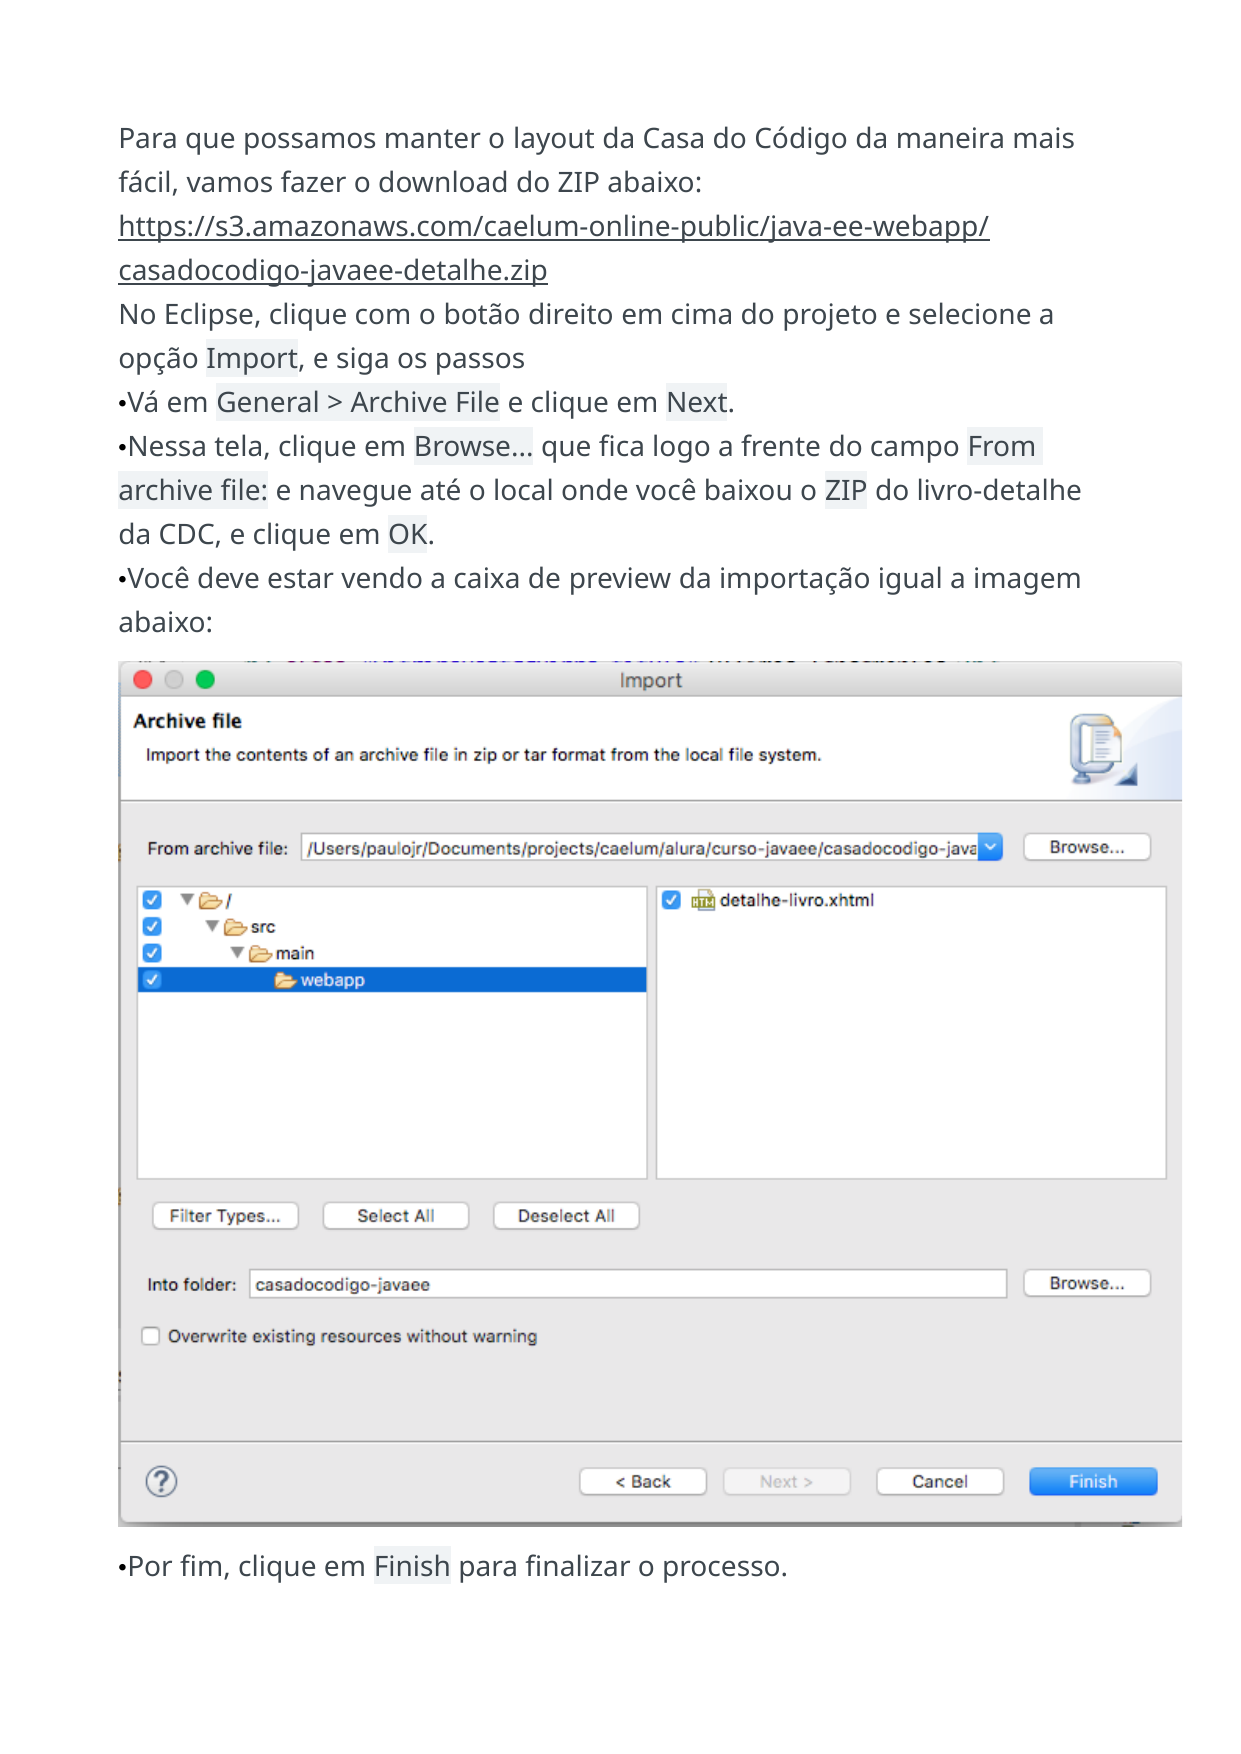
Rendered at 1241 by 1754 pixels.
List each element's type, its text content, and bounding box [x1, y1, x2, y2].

list Vá em General > Archive File e clique em Next. [118, 382, 1122, 421]
picture [118, 661, 1183, 1527]
list Nessa tela, clique em Browse... que fica logo a frente do campo From archive file: e navegue até o local onde você baixou o ZIP do livro-detalhe da CDC, e clique em OK. [118, 427, 1122, 553]
text No Eclipse, clique com o botão direito em cima do projeto e selecione a opção Import, e siga os passos [118, 294, 1122, 377]
list Você deve estar vendo a caixa de preview da importação igual a imagem abaixo: [118, 559, 1122, 641]
text https://s3.amazonaws.com/caelum-online-public/java-ee-webapp/casadocodigo-javaee-detalhe.zip [118, 206, 1122, 289]
text Para que possamos manter o layout da Casa do Código da maneira mais fácil, vamos fazer o download do ZIP abaixo: [118, 118, 1122, 201]
list Por fim, clique em Finish para finalizar o processo. [118, 1546, 1122, 1584]
